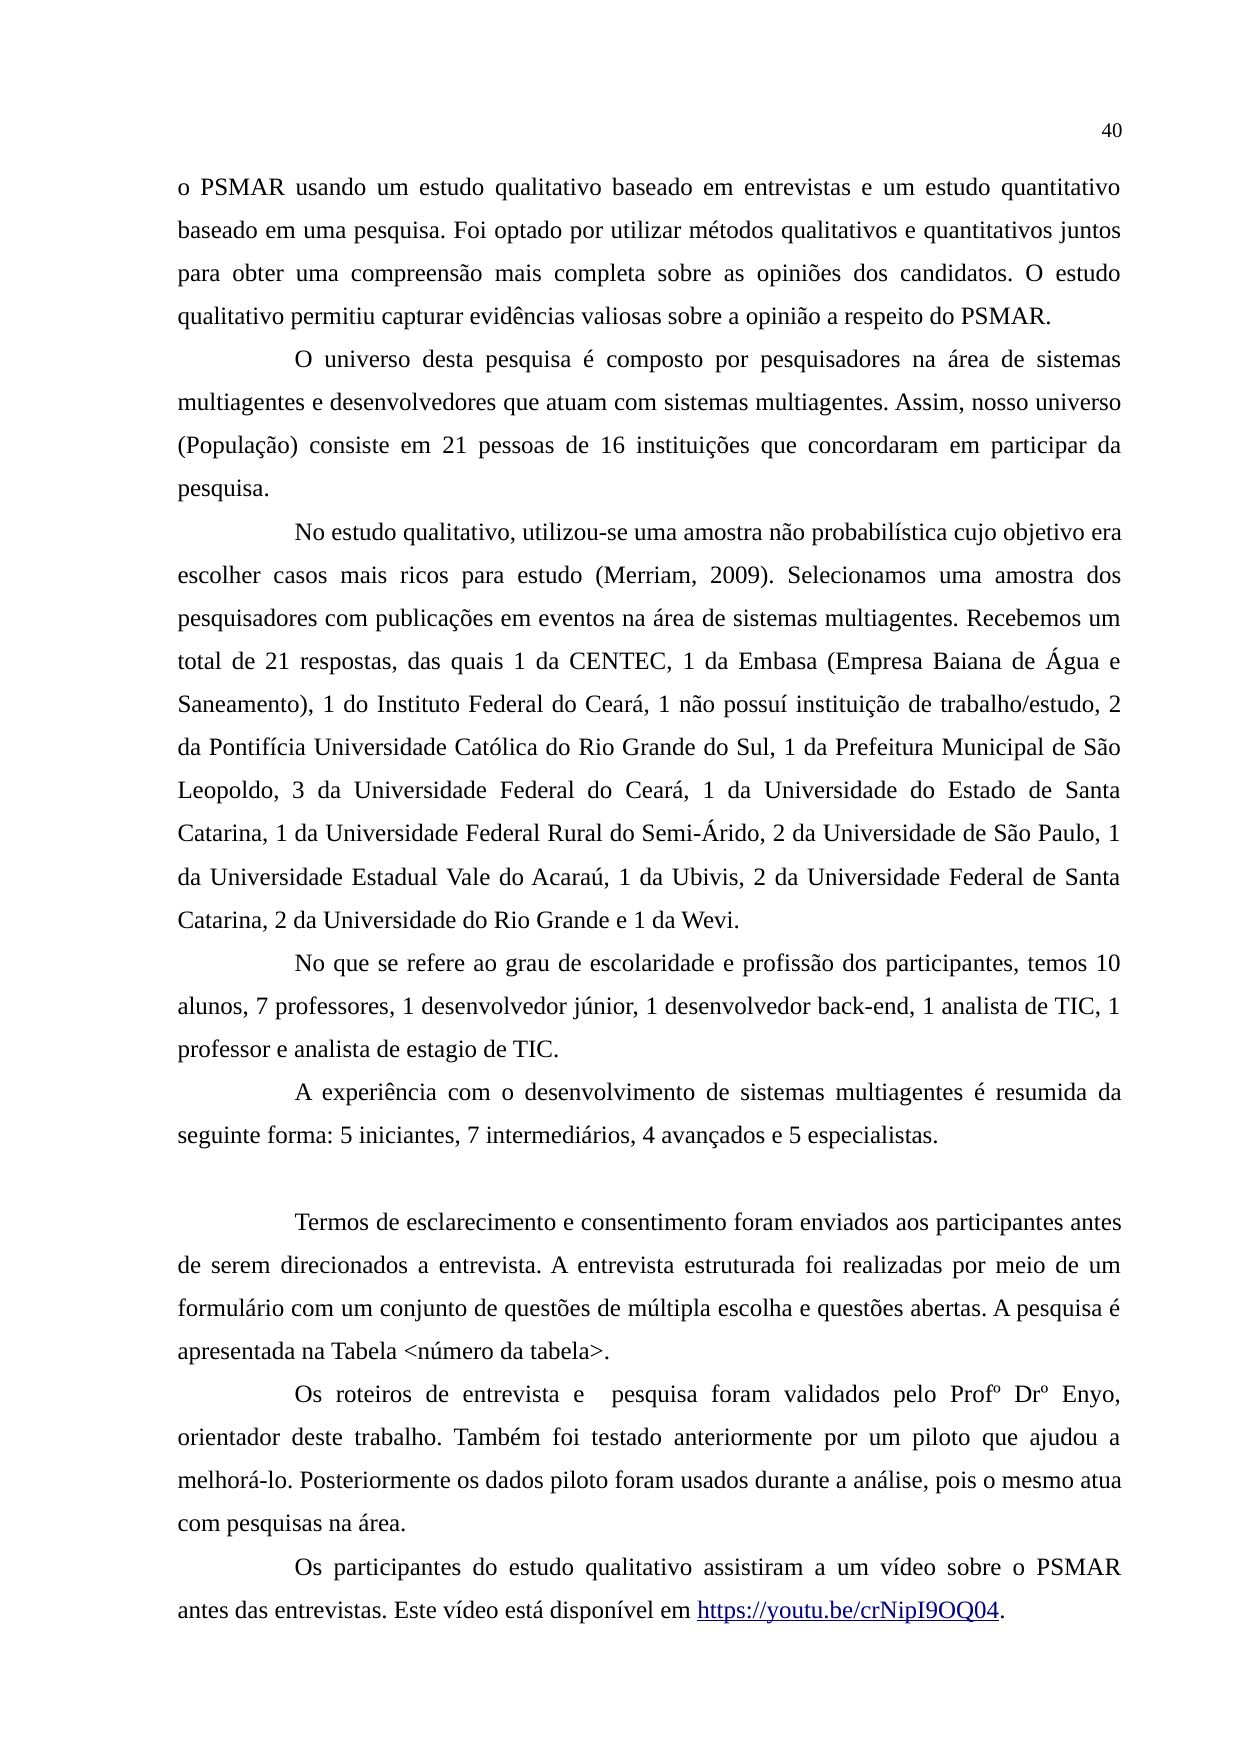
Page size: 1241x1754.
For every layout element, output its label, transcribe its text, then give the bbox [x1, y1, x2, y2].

text A experiência com o desenvolvimento de sistemas multiagentes é resumida da seguinte forma: 5 iniciantes, 7 intermediários, 4 avançados e 5 especialistas. [177, 1077, 1122, 1149]
text o PSMAR usando um estudo qualitativo baseado em entrevistas e um estudo quantitativo baseado em uma pesquisa. Foi optado por utilizar métodos qualitativos e quantitativos juntos para obter uma compreensão mais completa sobre as opiniões dos candidatos. O estudo qualitativo permitiu capturar evidências valiosas sobre a opinião a respeito do PSMAR. [177, 172, 1122, 330]
text No que se refere ao grau de escolaridade e profissão dos participantes, temos 10 alunos, 7 professores, 1 desenvolvedor júnior, 1 desenvolvedor back-end, 1 analista de TIC, 1 professor e analista de estagio de TIC. [177, 948, 1122, 1063]
text Termos de esclarecimento e consentimento foram enviados aos participantes antes de serem direcionados a entrevista. A entrevista estruturada foi realizadas por meio de um formulário com um conjunto de questões de múltipla escolha e questões abertas. A pesquisa é apresentada na Tabela <número da tabela>. [177, 1207, 1122, 1365]
text Os participantes do estudo qualitativo assistiram a um vídeo sobre o PSMAR antes das entrevistas. Este vídeo está disponível em https://youtu.be/crNipI9OQ04. [177, 1552, 1122, 1623]
text Os roteiros de entrevista e pesquisa foram validados pelo Profº Drº Enyo, orientador deste trabalho. Também foi testado anteriormente por um piloto que ajudou a melhorá-lo. Posteriormente os dados piloto foram usados durante a análise, pois o mesmo atua com pesquisas na área. [177, 1379, 1122, 1537]
text No estudo qualitativo, utilizou-se uma amostra não probabilística cujo objetivo era escolher casos mais ricos para estudo (Merriam, 2009). Selecionamos uma amostra dos pesquisadores com publicações em eventos na área de sistemas multiagentes. Recebemos um total de 21 respostas, das quais 1 da CENTEC, 1 da Embasa (Empresa Baiana de Água e Saneamento), 1 do Instituto Federal do Ceará, 1 não possuí instituição de trabalho/estudo, 2 da Pontifícia Universidade Católica do Rio Grande do Sul, 1 da Prefeitura Municipal de São Leopoldo, 3 da Universidade Federal do Ceará, 1 da Universidade do Estado de Santa Catarina, 1 da Universidade Federal Rural do Semi-Árido, 2 da Universidade de São Paulo, 1 da Universidade Estadual Vale do Acaraú, 1 da Ubivis, 2 da Universidade Federal de Santa Catarina, 2 da Universidade do Rio Grande e 1 da Wevi. [177, 517, 1122, 933]
text O universo desta pesquisa é composto por pesquisadores na área de sistemas multiagentes e desenvolvedores que atuam com sistemas multiagentes. Assim, nosso universo (População) consiste em 21 pessoas de 16 instituições que concordaram em participar da pesquisa. [177, 344, 1122, 502]
